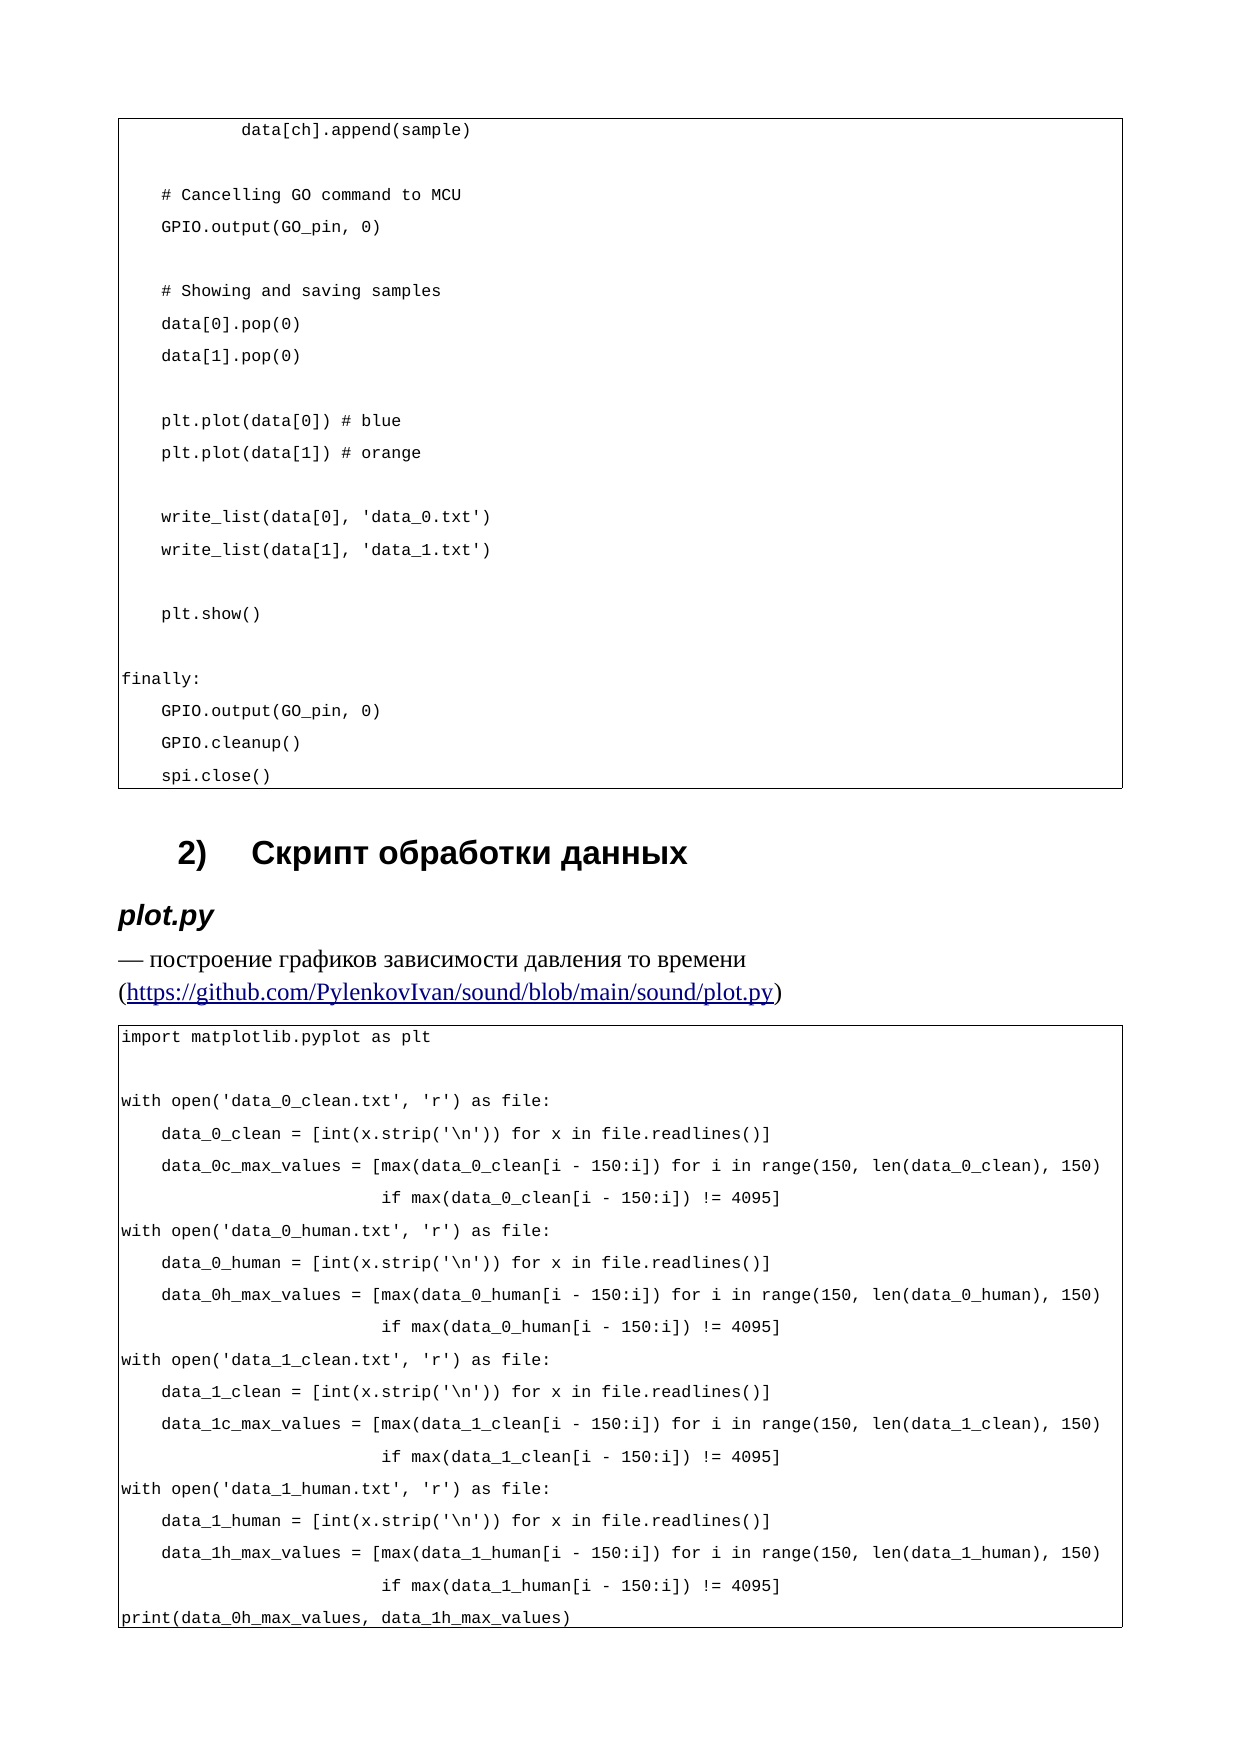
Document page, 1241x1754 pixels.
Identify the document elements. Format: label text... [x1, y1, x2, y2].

text plt.plot(data[0]) # blue [119, 409, 1122, 429]
text print(data_0h_max_values, data_1h_max_values) [119, 1606, 1122, 1627]
text data_0c_max_values = [max(data_0_clean[i - 150:i]) for i in range(150, len(data_0_clean), 150) [119, 1154, 1122, 1175]
text write_list(data[1], 'data_1.txt') [119, 538, 1122, 559]
text plt.show() [119, 602, 1122, 623]
text — построение графиков зависимости давления то времени (https://github.com/PylenkovIvan/sound/blob/main/sound/plot.py) [118, 944, 1122, 1006]
text GPIO.output(GO_pin, 0) [119, 215, 1122, 236]
text import matplotlib.pyplot as plt [119, 1026, 1122, 1046]
text data[ch].append(sample) [119, 119, 1122, 139]
text # Cancelling GO command to MCU [119, 183, 1122, 203]
text finally: [119, 667, 1122, 688]
text data_1h_max_values = [max(data_1_human[i - 150:i]) for i in range(150, len(data_1_human), 150) [119, 1542, 1122, 1562]
text data_1c_max_values = [max(data_1_clean[i - 150:i]) for i in range(150, len(data_1_clean), 150) [119, 1413, 1122, 1433]
text data_0_clean = [int(x.strip('\n')) for x in file.readlines()] [119, 1122, 1122, 1143]
text data_1_human = [int(x.strip('\n')) for x in file.readlines()] [119, 1509, 1122, 1530]
text if max(data_0_clean[i - 150:i]) != 4095] [119, 1187, 1122, 1207]
text data_0h_max_values = [max(data_0_human[i - 150:i]) for i in range(150, len(data_0_human), 150) [119, 1283, 1122, 1304]
text with open('data_0_clean.txt', 'r') as file: [119, 1090, 1122, 1110]
text GPIO.cleanup() [119, 732, 1122, 752]
text if max(data_1_human[i - 150:i]) != 4095] [119, 1574, 1122, 1595]
text data[1].pop(0) [119, 344, 1122, 365]
text spi.close() [119, 764, 1122, 788]
text plt.plot(data[1]) # orange [119, 441, 1122, 462]
text write_list(data[0], 'data_0.txt') [119, 506, 1122, 526]
text if max(data_1_clean[i - 150:i]) != 4095] [119, 1445, 1122, 1466]
subtitle plot.py [118, 898, 1122, 932]
text GPIO.output(GO_pin, 0) [119, 699, 1122, 720]
text data_0_human = [int(x.strip('\n')) for x in file.readlines()] [119, 1251, 1122, 1272]
text with open('data_1_clean.txt', 'r') as file: [119, 1348, 1122, 1369]
subtitle Скрипт обработки данных [177, 833, 1093, 871]
text data_1_clean = [int(x.strip('\n')) for x in file.readlines()] [119, 1380, 1122, 1401]
text # Showing and saving samples [119, 279, 1122, 300]
text data[0].pop(0) [119, 312, 1122, 333]
text if max(data_0_human[i - 150:i]) != 4095] [119, 1316, 1122, 1336]
text with open('data_0_human.txt', 'r') as file: [119, 1219, 1122, 1239]
text with open('data_1_human.txt', 'r') as file: [119, 1477, 1122, 1498]
